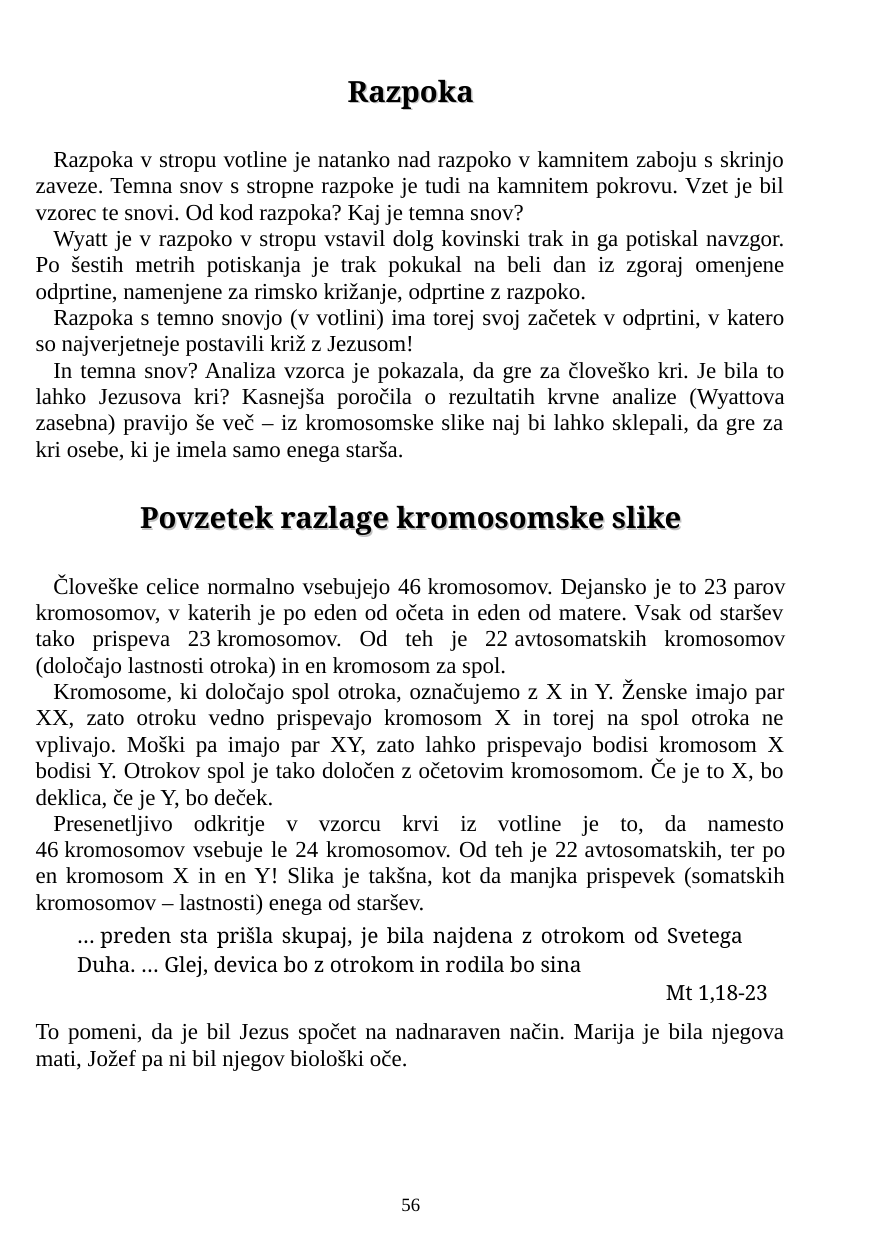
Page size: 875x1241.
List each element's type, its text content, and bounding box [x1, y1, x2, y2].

text Človeške celice normalno vsebujejo 46 kromosomov. Dejansko je to 23 parov kromosomov, v katerih je po eden od očeta in eden od matere. Vsak od staršev tako prispeva 23 kromosomov. Od teh je 22 avtosomatskih kromosomov (določajo lastnosti otroka) in en kromosom za spol. [35, 573, 786, 678]
text … preden sta prišla skupaj, je bila najdena z otrokom od Svetega Duha. … Glej, devica bo z otrokom in rodila bo sina Mt 1,18-23 [77, 921, 744, 1007]
subtitle Povzetek razlage kromosomske slike [35, 498, 786, 537]
text Razpoka s temno snovjo (v votlini) ima torej svoj začetek v odprtini, v katero so najverjetneje postavili križ z Jezusom! [35, 304, 786, 357]
text Presenetljivo odkritje v vzorcu krvi iz votline je to, da namesto 46 kromosomov vsebuje le 24 kromosomov. Od teh je 22 avtosomatskih, ter po en kromosom X in en Y! Slika je takšna, kot da manjka prispevek (somatskih kromosomov – lastnosti) enega od staršev. [35, 810, 786, 915]
text To pomeni, da je bil Jezus spočet na nadnaraven način. Marija je bila njegova mati, Jožef pa ni bil njegov biološki oče. [35, 1018, 786, 1071]
text In temna snov? Analiza vzorca je pokazala, da gre za človeško kri. Je bila to lahko Jezusova kri? Kasnejša poročila o rezultatih krvne analize (Wyattova zasebna) pravijo še več – iz kromosomske slike naj bi lahko sklepali, da gre za kri osebe, ki je imela samo enega starša. [35, 357, 786, 462]
text Razpoka v stropu votline je natanko nad razpoko v kamnitem zaboju s skrinjo zaveze. Temna snov s stropne razpoke je tudi na kamnitem pokrovu. Vzet je bil vzorec te snovi. Od kod razpoka? Kaj je temna snov? [35, 146, 786, 225]
subtitle Razpoka [35, 71, 786, 111]
text Wyatt je v razpoko v stropu vstavil dolg kovinski trak in ga potiskal navzgor. Po šestih metrih potiskanja je trak pokukal na beli dan iz zgoraj omenjene odprtine, namenjene za rimsko križanje, odprtine z razpoko. [35, 225, 786, 304]
text Kromosome, ki določajo spol otroka, označujemo z X in Y. Ženske imajo par XX, zato otroku vedno prispevajo kromosom X in torej na spol otroka ne vplivajo. Moški pa imajo par XY, zato lahko prispevajo bodisi kromosom X bodisi Y. Otrokov spol je tako določen z očetovim kromosomom. Če je to X, bo deklica, če je Y, bo deček. [35, 678, 786, 810]
